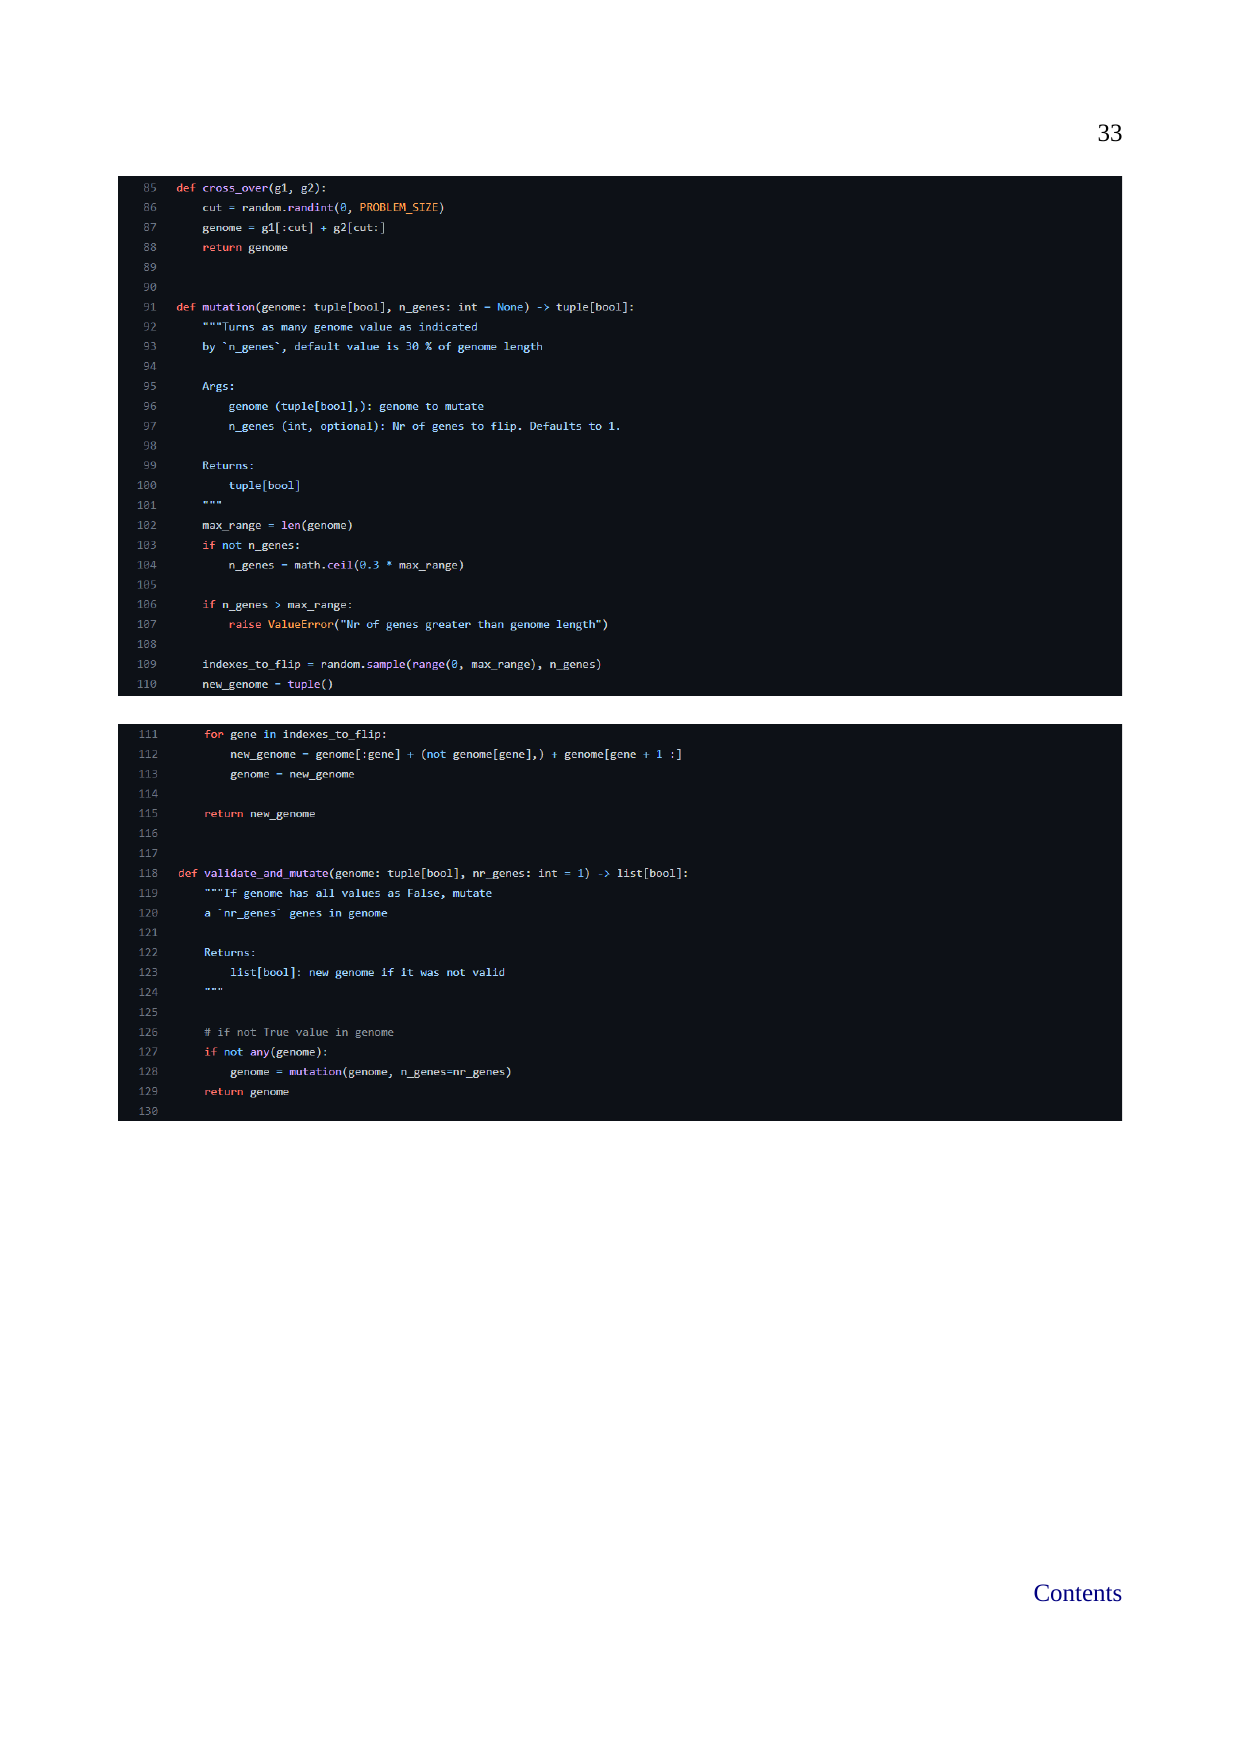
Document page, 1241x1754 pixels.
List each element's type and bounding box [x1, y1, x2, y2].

picture [118, 724, 1123, 1121]
picture [118, 176, 1123, 696]
